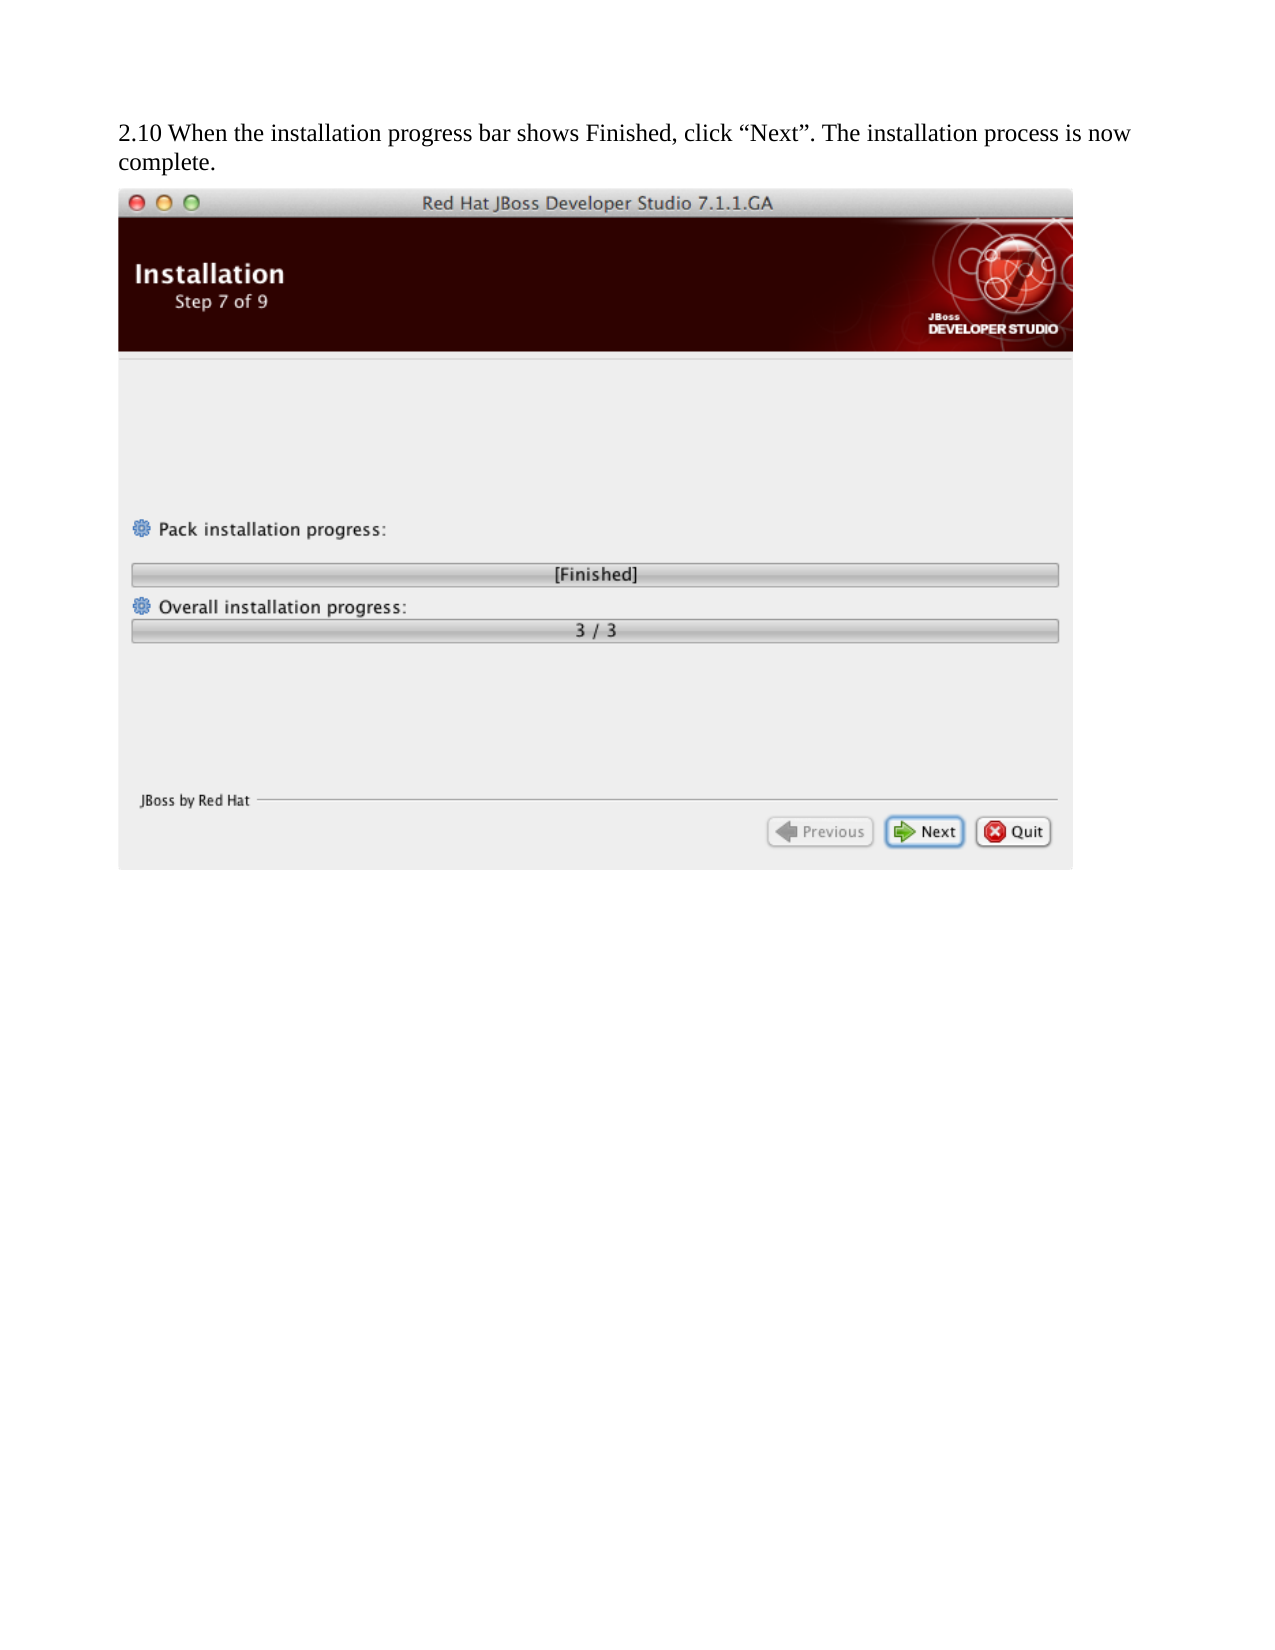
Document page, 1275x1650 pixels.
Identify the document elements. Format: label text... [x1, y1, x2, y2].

picture [118, 188, 1073, 870]
text 2.10 When the installation progress bar shows Finished, click “Next”. The installation process is now complete. [118, 118, 1157, 176]
